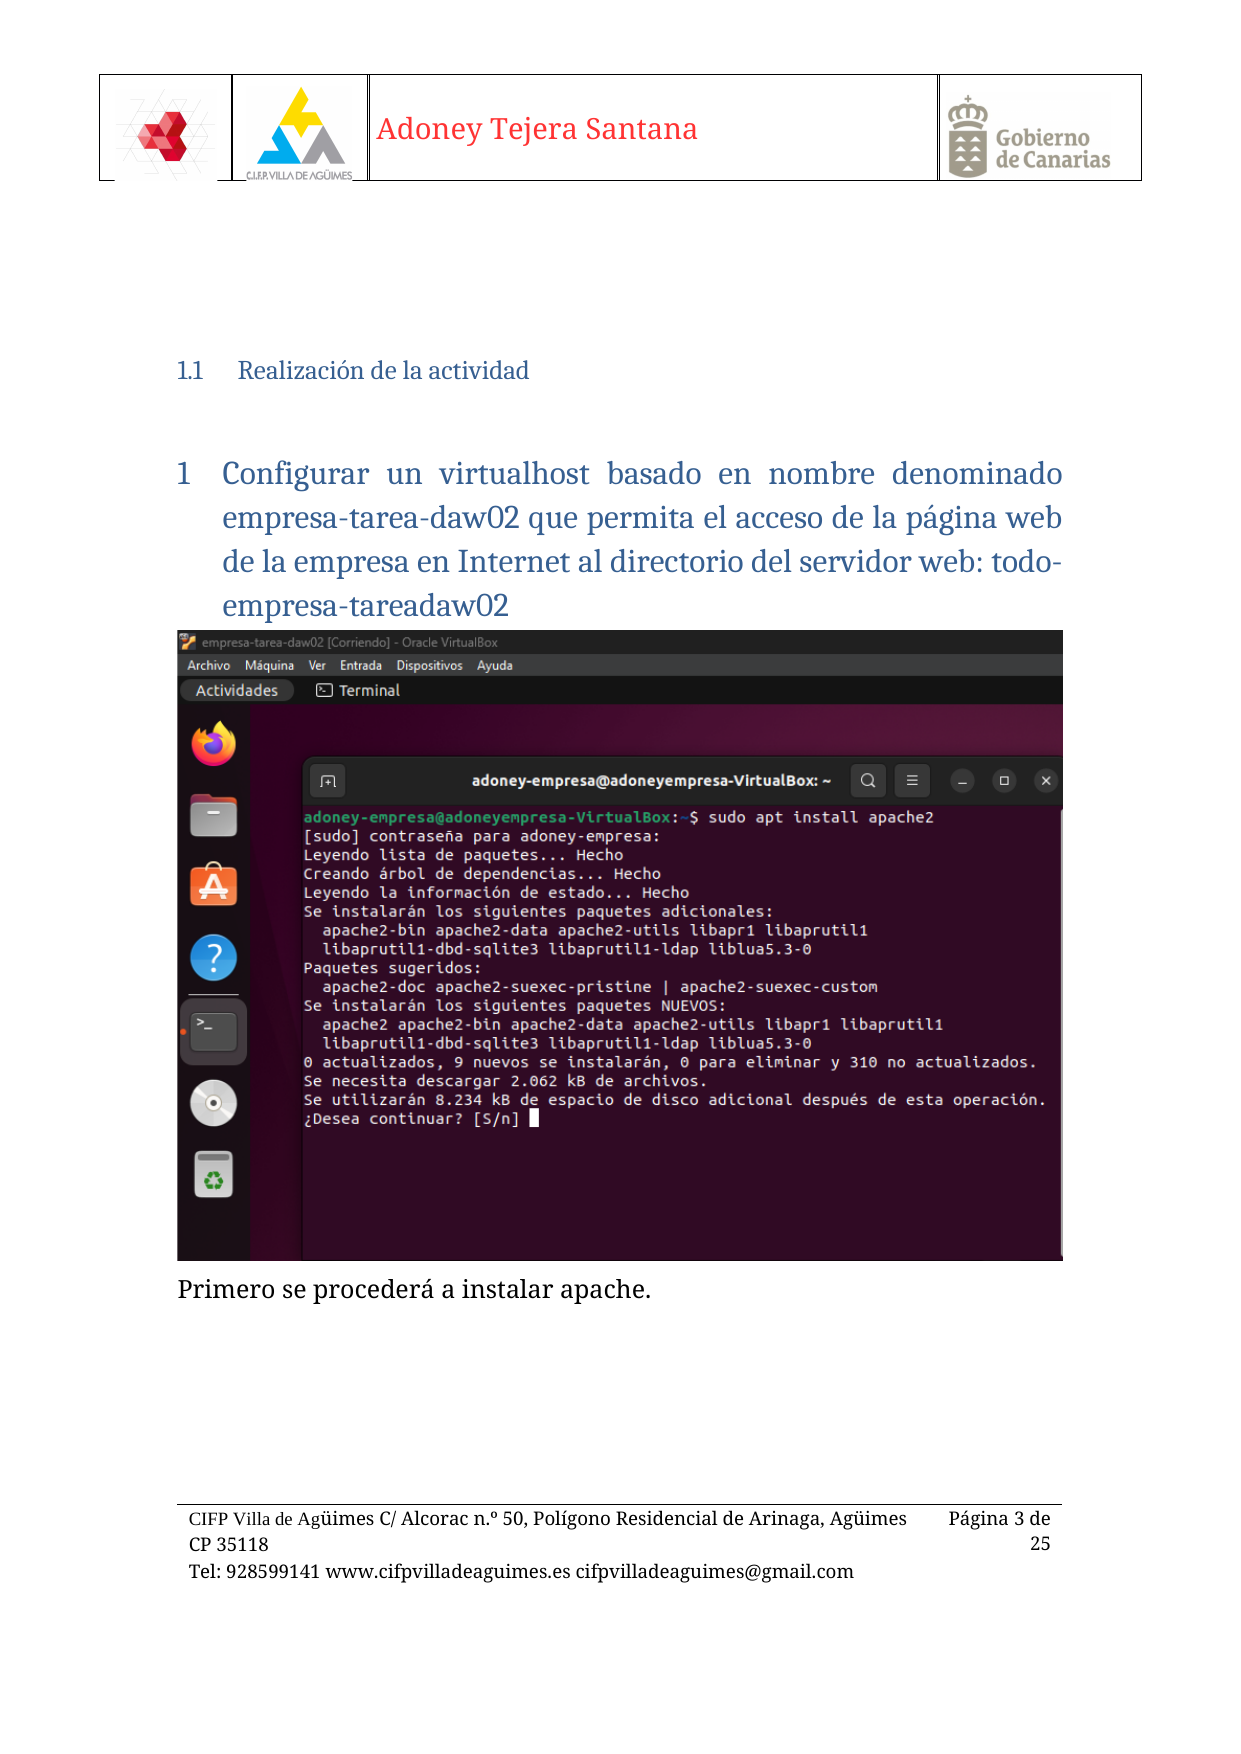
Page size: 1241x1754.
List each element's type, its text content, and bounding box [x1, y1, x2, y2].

picture [177, 630, 1063, 1261]
table_header [940, 75, 1141, 180]
picture [945, 92, 1112, 179]
table_header [233, 75, 367, 180]
table_header Adoney Tejera Santana [370, 75, 937, 180]
text Primero se procederá a instalar apache. [177, 1261, 1063, 1306]
table_header [100, 75, 231, 180]
subtitle Realización de la actividad [177, 355, 1063, 386]
picture [114, 89, 218, 181]
subtitle Configurar un virtualhost basado en nombre denominado empresa-tarea-daw02 que permita el acceso de la página web de la empresa en Internet al directorio del servidor web: todo-empresa-tareadaw02 [177, 454, 1063, 625]
picture [246, 86, 353, 181]
